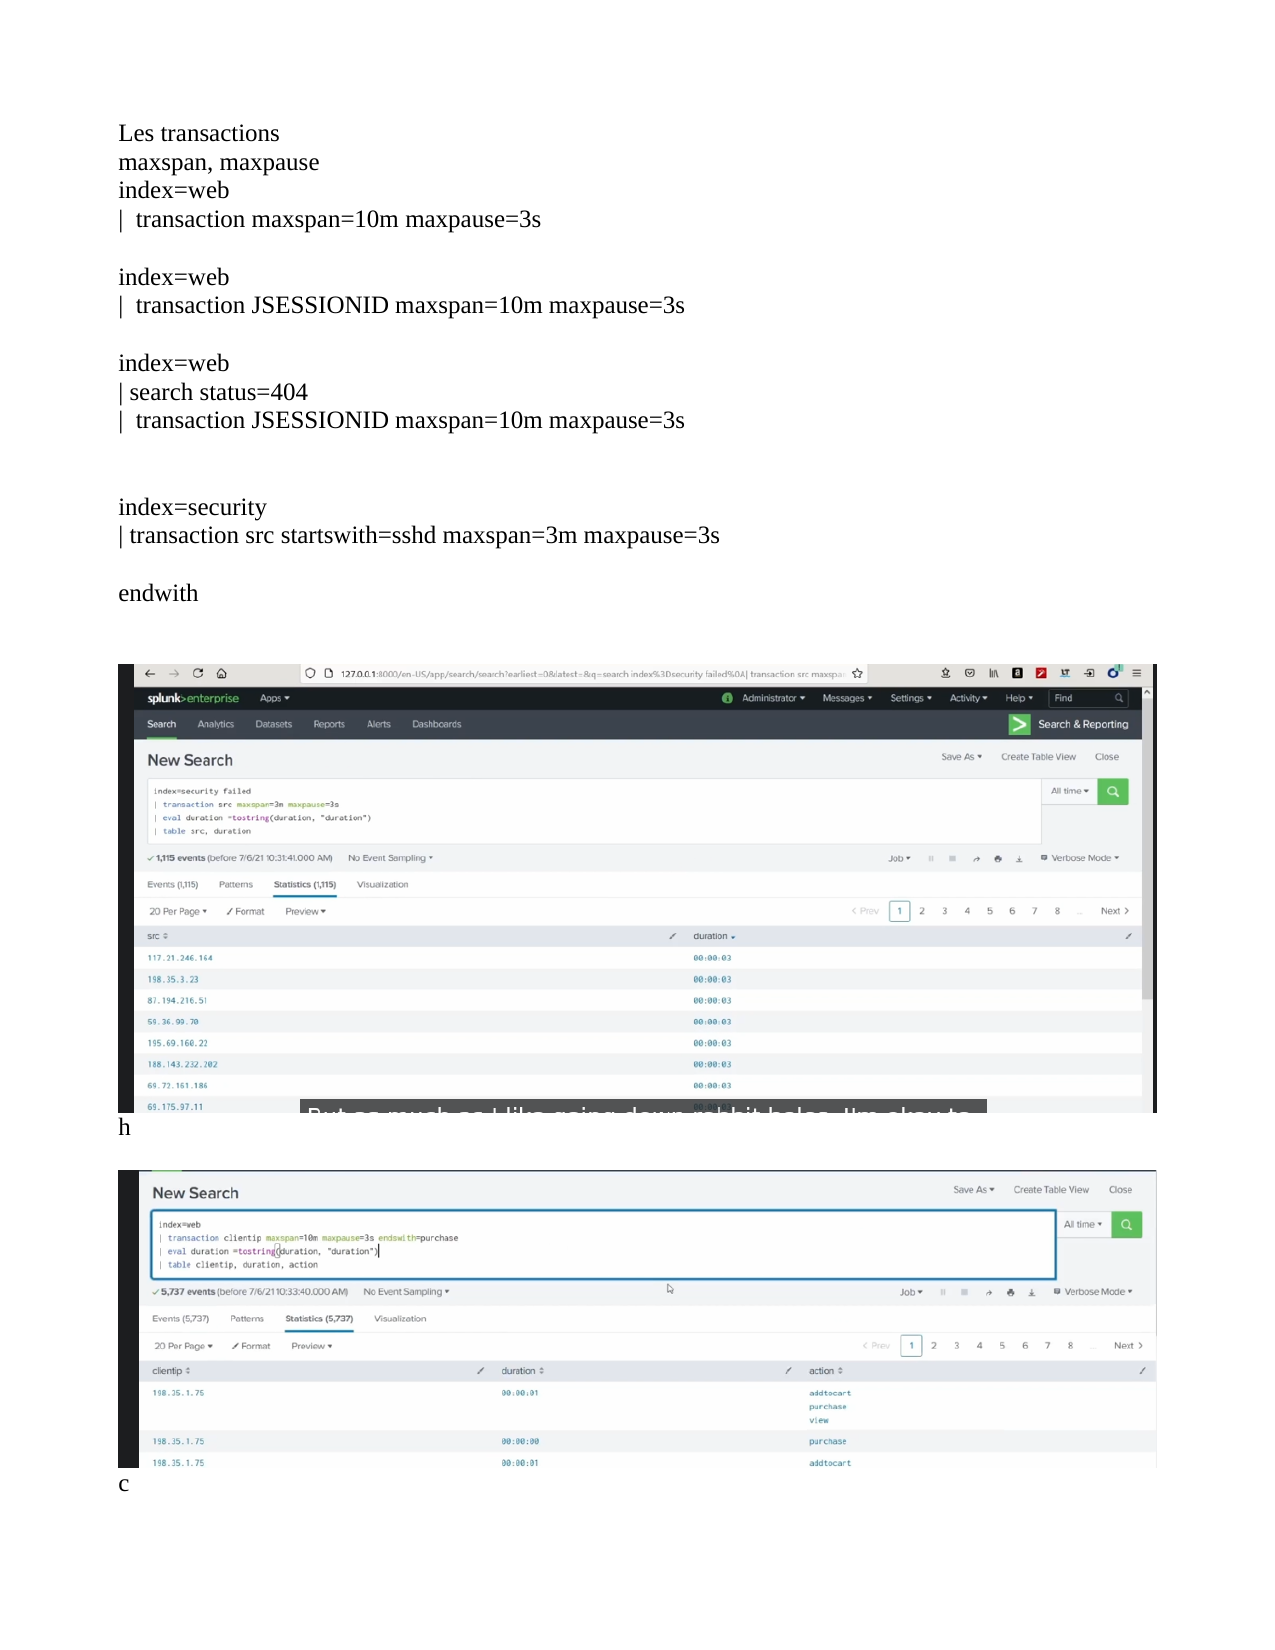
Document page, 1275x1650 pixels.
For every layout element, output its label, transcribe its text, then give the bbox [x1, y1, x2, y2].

text | transaction maxspan=10m maxpause=3s [118, 204, 1157, 233]
text index=web [118, 176, 1157, 204]
text index=security [118, 492, 1157, 521]
text index=web [118, 348, 1157, 377]
text c [118, 1468, 1157, 1497]
text | transaction JSESSIONID maxspan=10m maxpause=3s [118, 406, 1157, 434]
text Les transactions [118, 118, 1157, 147]
text maxspan, maxpause [118, 147, 1157, 176]
text | transaction JSESSIONID maxspan=10m maxpause=3s [118, 291, 1157, 319]
text index=web [118, 262, 1157, 291]
picture [118, 1170, 1157, 1468]
picture [118, 664, 1157, 1113]
text | search status=404 [118, 377, 1157, 406]
text endwith [118, 578, 1157, 607]
text | transaction src startswith=sshd maxspan=3m maxpause=3s [118, 521, 1157, 549]
text h [118, 1113, 1157, 1141]
